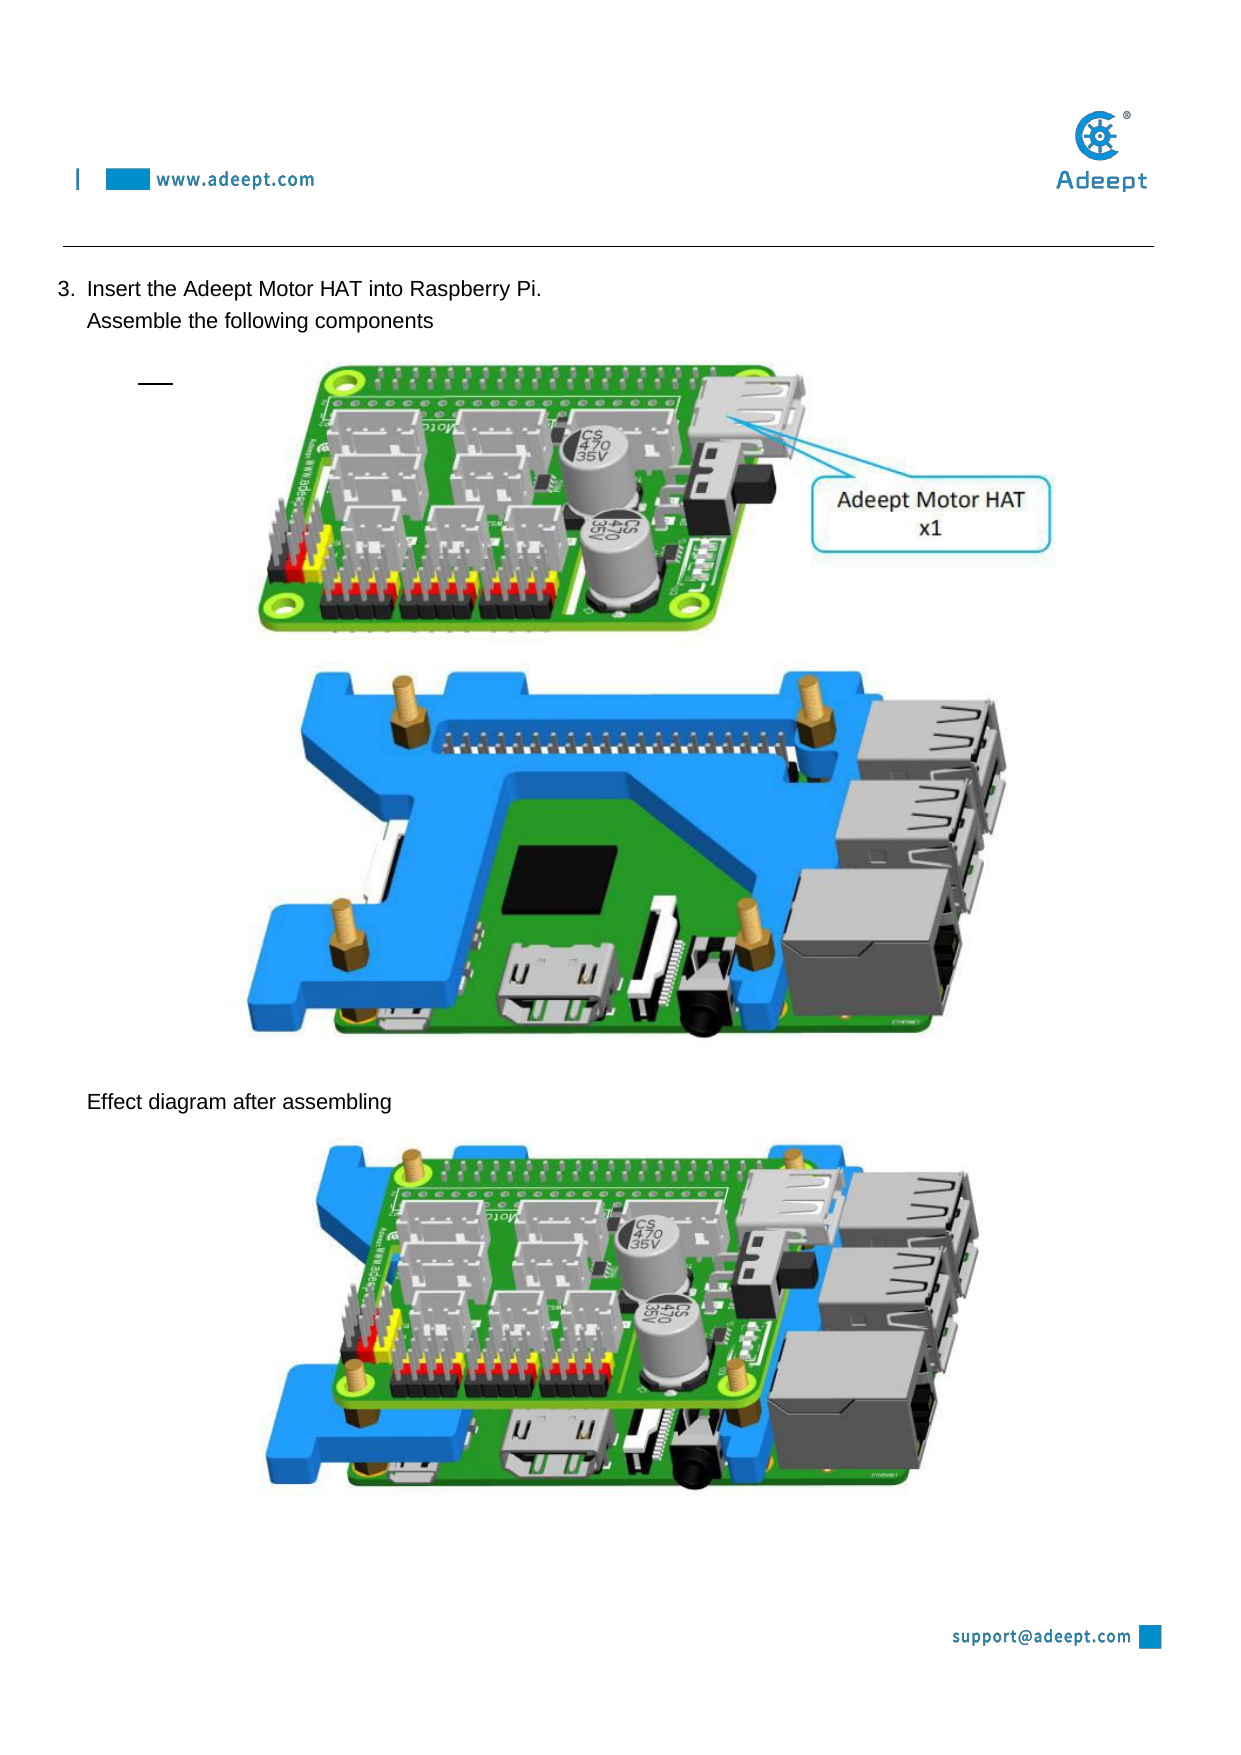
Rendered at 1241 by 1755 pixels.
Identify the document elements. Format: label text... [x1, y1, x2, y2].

picture [244, 1122, 1011, 1499]
picture [947, 1625, 1139, 1649]
picture [192, 343, 1073, 1047]
picture [75, 167, 343, 191]
text Effect diagram after assembling [87, 1089, 1178, 1114]
list Insert the Adeept Motor HAT into Raspberry Pi. Assemble the following components [62, 276, 567, 334]
picture [1056, 111, 1147, 192]
